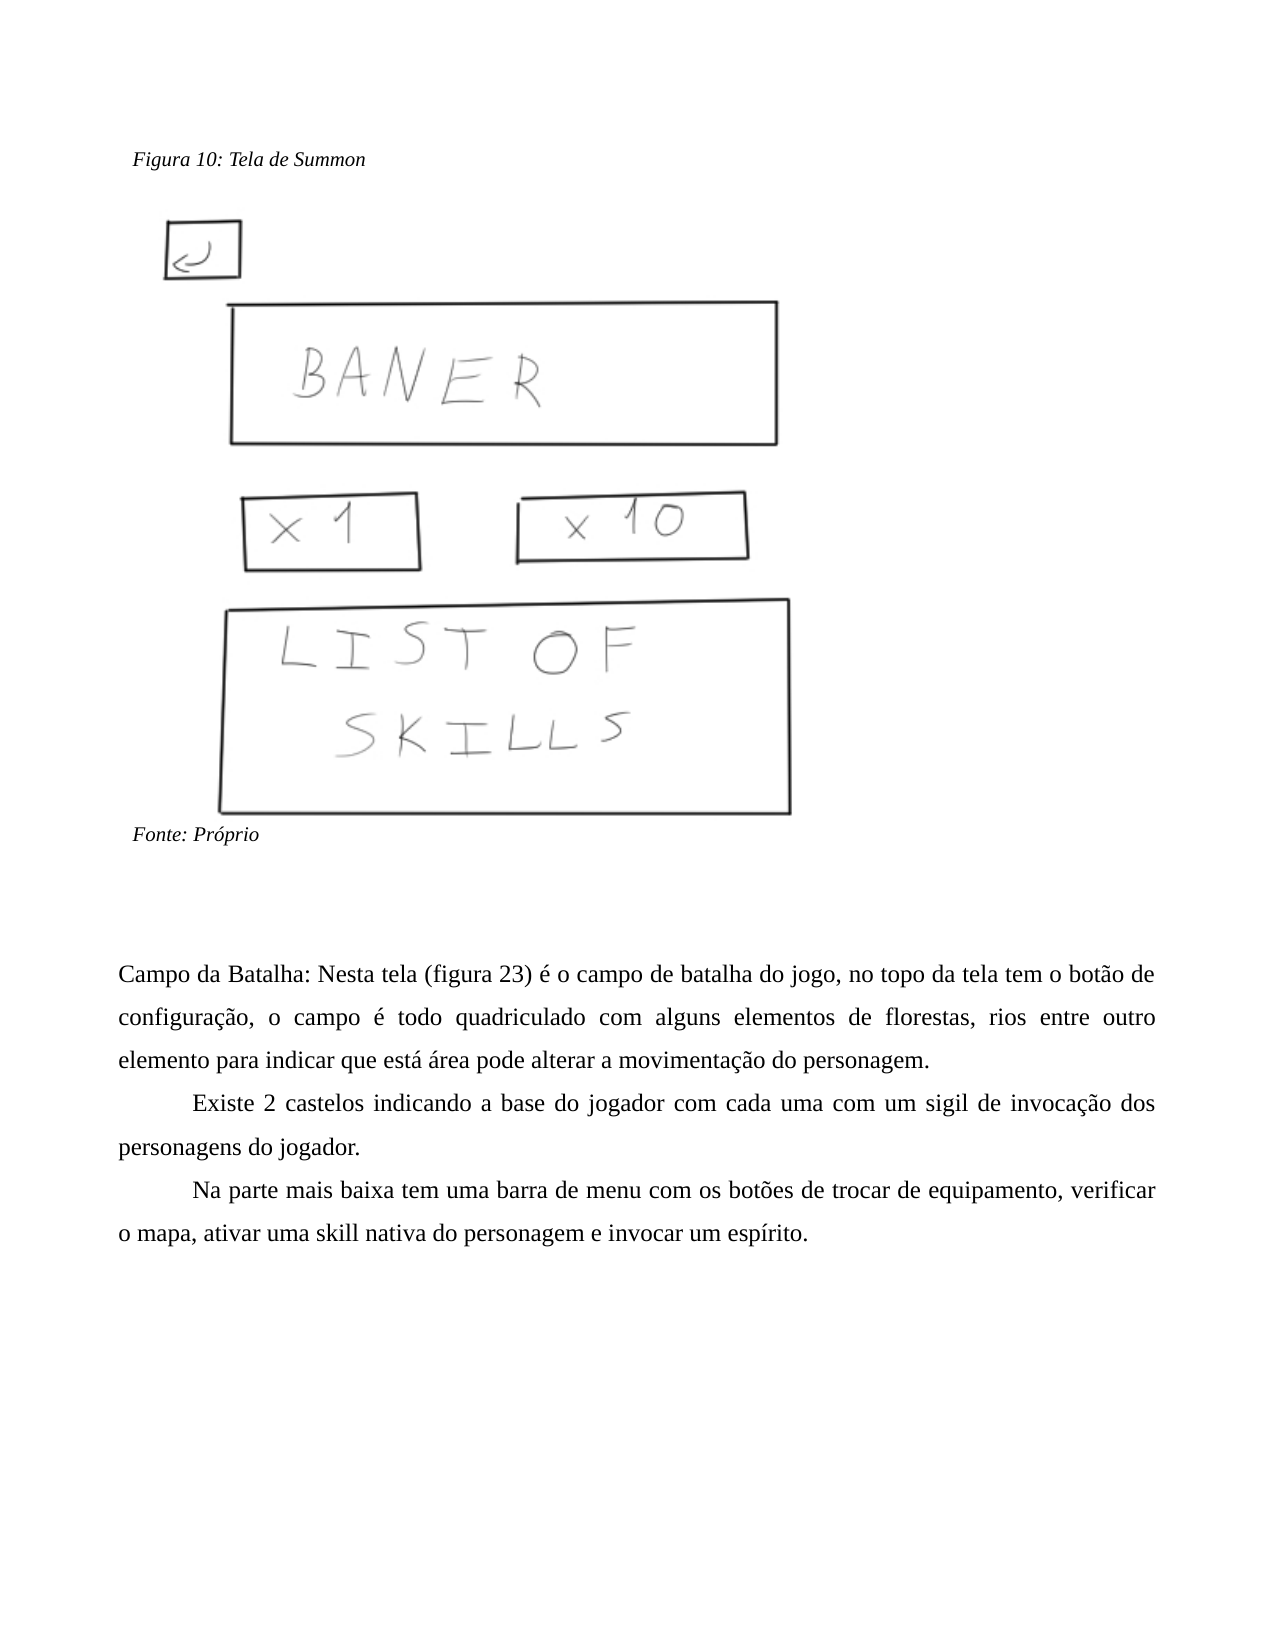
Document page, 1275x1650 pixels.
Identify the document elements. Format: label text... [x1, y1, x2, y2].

picture [132, 197, 914, 822]
text Existe 2 castelos indicando a base do jogador com cada uma com um sigil de invocação dos personagens do jogador. [118, 1088, 1157, 1160]
text Na parte mais baixa tem uma barra de menu com os botões de trocar de equipamento, verificar o mapa, ativar uma skill nativa do personagem e invocar um espírito. [118, 1175, 1157, 1247]
text Figura 10: Tela de Summon [132, 143, 912, 172]
text Fonte: Próprio [132, 822, 912, 846]
text Campo da Batalha: Nesta tela (figura 23) é o campo de batalha do jogo, no topo da tela tem o botão de configuração, o campo é todo quadriculado com alguns elementos de florestas, rios entre outro elemento para indicar que está área pode alterar a movimentação do personagem. [118, 959, 1157, 1074]
